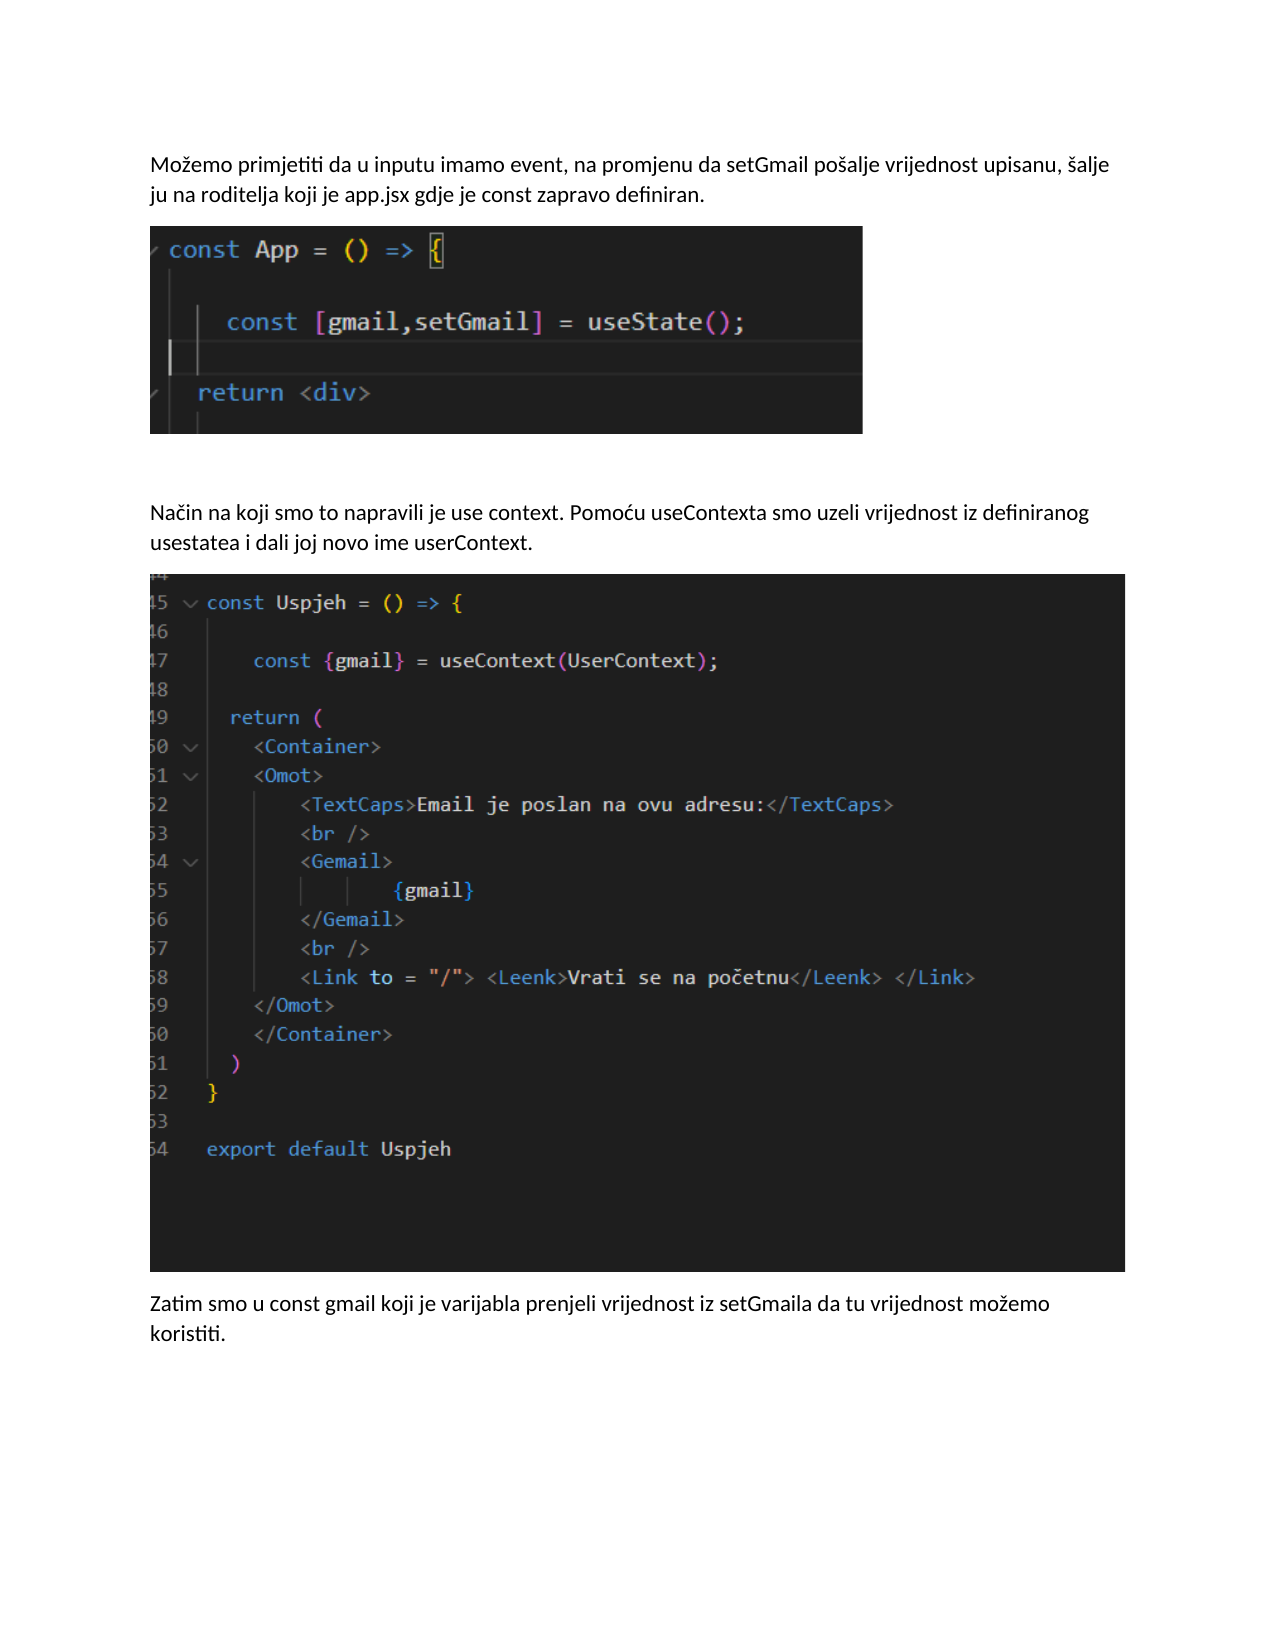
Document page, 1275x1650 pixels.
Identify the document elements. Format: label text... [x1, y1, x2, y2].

text Možemo primjetiti da u inputu imamo event, na promjenu da setGmail pošalje vrijednost upisanu, šalje ju na roditelja koji je app.jsx gdje je const zapravo definiran. [150, 150, 1125, 208]
text Zatim smo u const gmail koji je varijabla prenjeli vrijednost iz setGmaila da tu vrijednost možemo koristiti. [150, 1289, 1125, 1347]
text Način na koji smo to napravili je use context. Pomoću useContexta smo uzeli vrijednost iz definiranog usestatea i dali joj novo ime userContext. [150, 498, 1125, 556]
